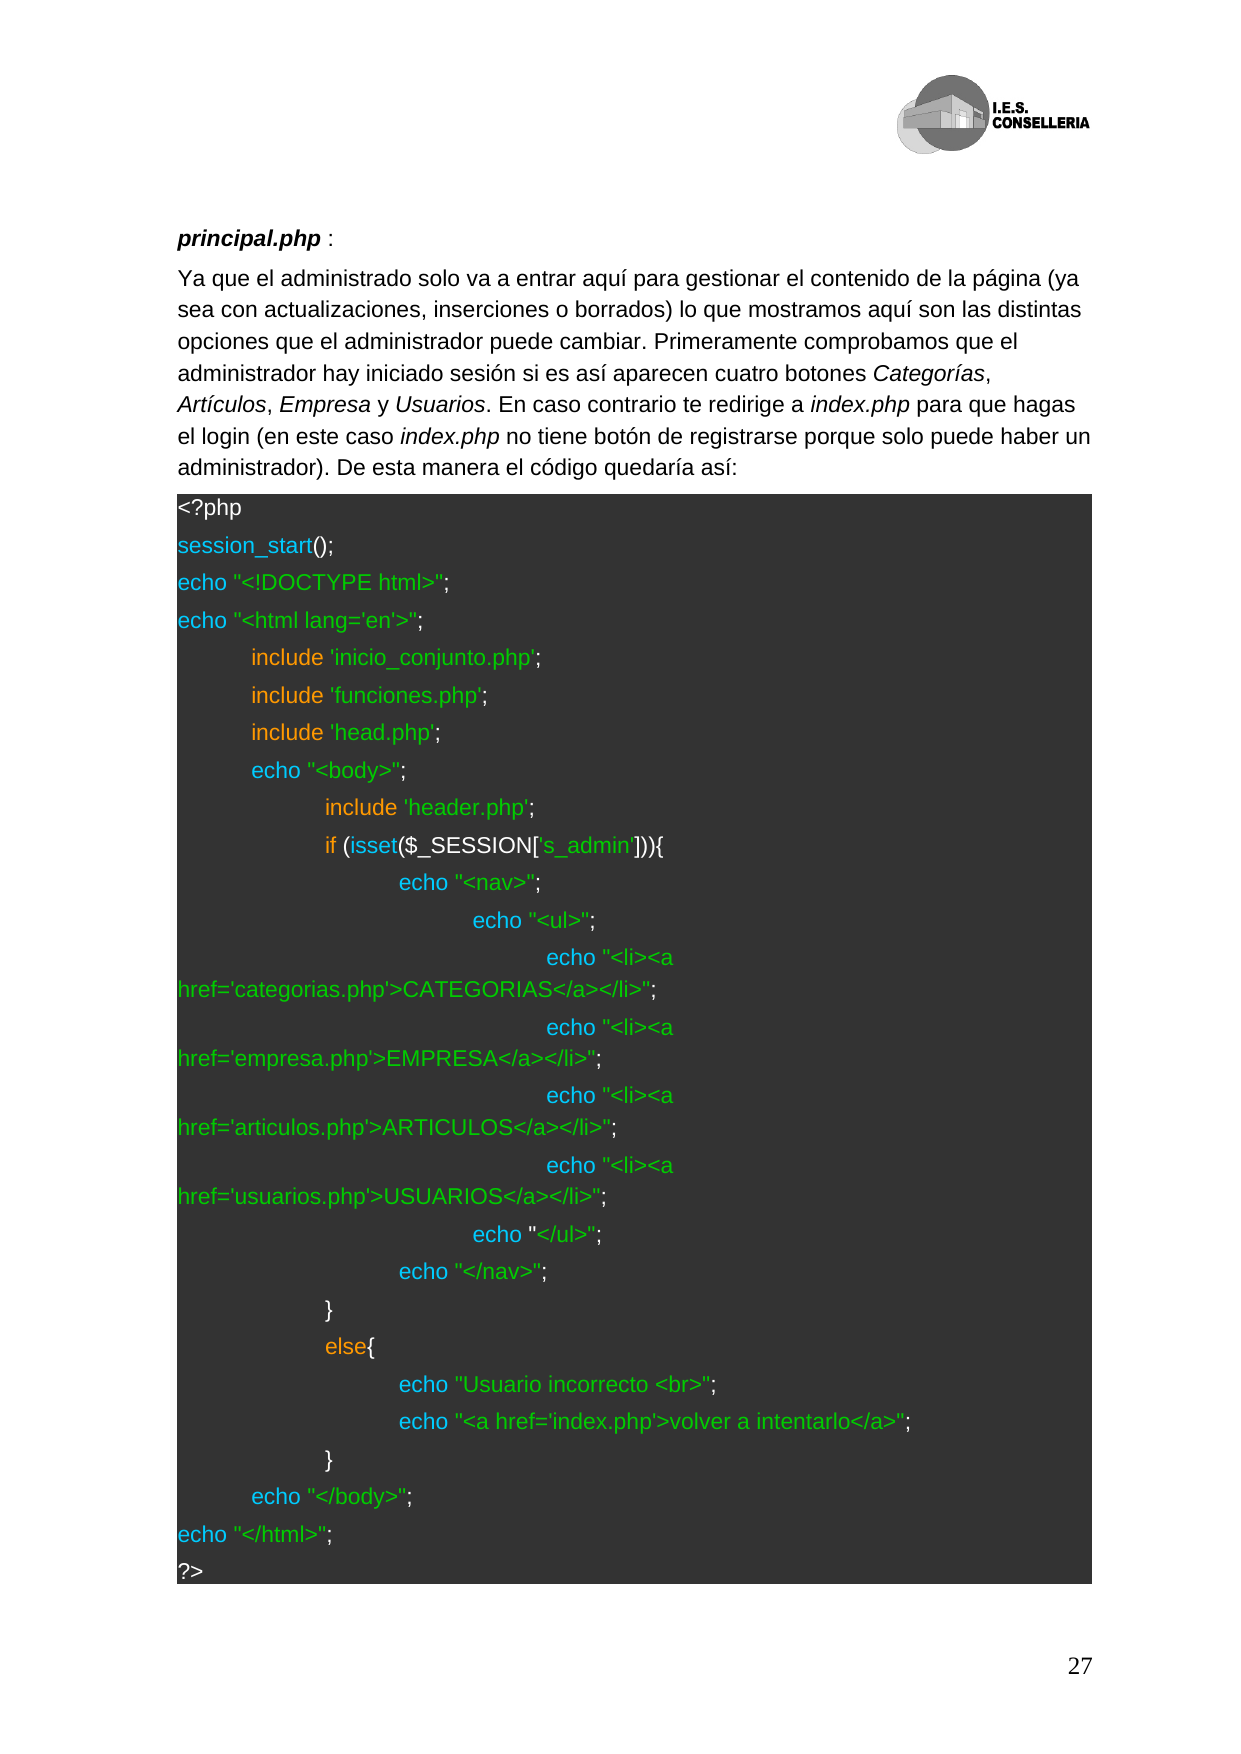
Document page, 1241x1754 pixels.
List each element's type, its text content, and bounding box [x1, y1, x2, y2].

text } [177, 1446, 1092, 1472]
text include 'head.php'; [177, 719, 1092, 746]
text include 'inicio_conjunto.php'; [177, 644, 1092, 671]
text echo "<nav>"; [177, 869, 1092, 896]
text echo "<body>"; [177, 757, 1092, 783]
text else{ [177, 1333, 1092, 1359]
text principal.php : [177, 224, 1092, 251]
text echo "<li><a href='categorias.php'>CATEGORIAS</a></li>"; [177, 944, 1092, 1002]
text include 'header.php'; [177, 794, 1092, 821]
text echo "<a href='index.php'>volver a intentarlo</a>"; [177, 1408, 1092, 1434]
text echo "</ul>"; [177, 1221, 1092, 1247]
text echo "</nav>"; [177, 1258, 1092, 1284]
picture [894, 73, 1093, 155]
text echo "<ul>"; [177, 907, 1092, 933]
text echo "<li><a href='articulos.php'>ARTICULOS</a></li>"; [177, 1082, 1092, 1140]
text include 'funciones.php'; [177, 682, 1092, 708]
text <?php [177, 494, 1092, 521]
text echo "<li><a href='usuarios.php'>USUARIOS</a></li>"; [177, 1152, 1092, 1209]
text echo "Usuario incorrecto <br>"; [177, 1371, 1092, 1397]
text echo "<li><a href='empresa.php'>EMPRESA</a></li>"; [177, 1013, 1092, 1071]
text Ya que el administrado solo va a entrar aquí para gestionar el contenido de la página (ya sea con actualizaciones, inserciones o borrados) lo que mostramos aquí son las distintas opciones que el administrador puede cambiar. Primeramente comprobamos que el administrador hay iniciado sesión si es así aparecen cuatro botones Categorías, Artículos, Empresa y Usuarios. En caso contrario te redirige a index.php para que hagas el login (en este caso index.php no tiene botón de registrarse porque solo puede haber un administrador). De esta manera el código quedaría así: [177, 265, 1092, 481]
text ?> [177, 1558, 1092, 1584]
text echo "</html>"; [177, 1521, 1092, 1547]
text } [177, 1296, 1092, 1322]
text echo "</body>"; [177, 1483, 1092, 1509]
text if (isset($_SESSION['s_admin'])){ [177, 832, 1092, 858]
text echo "<!DOCTYPE html>"; [177, 569, 1092, 596]
text echo "<html lang='en'>"; [177, 607, 1092, 633]
text session_start(); [177, 532, 1092, 558]
